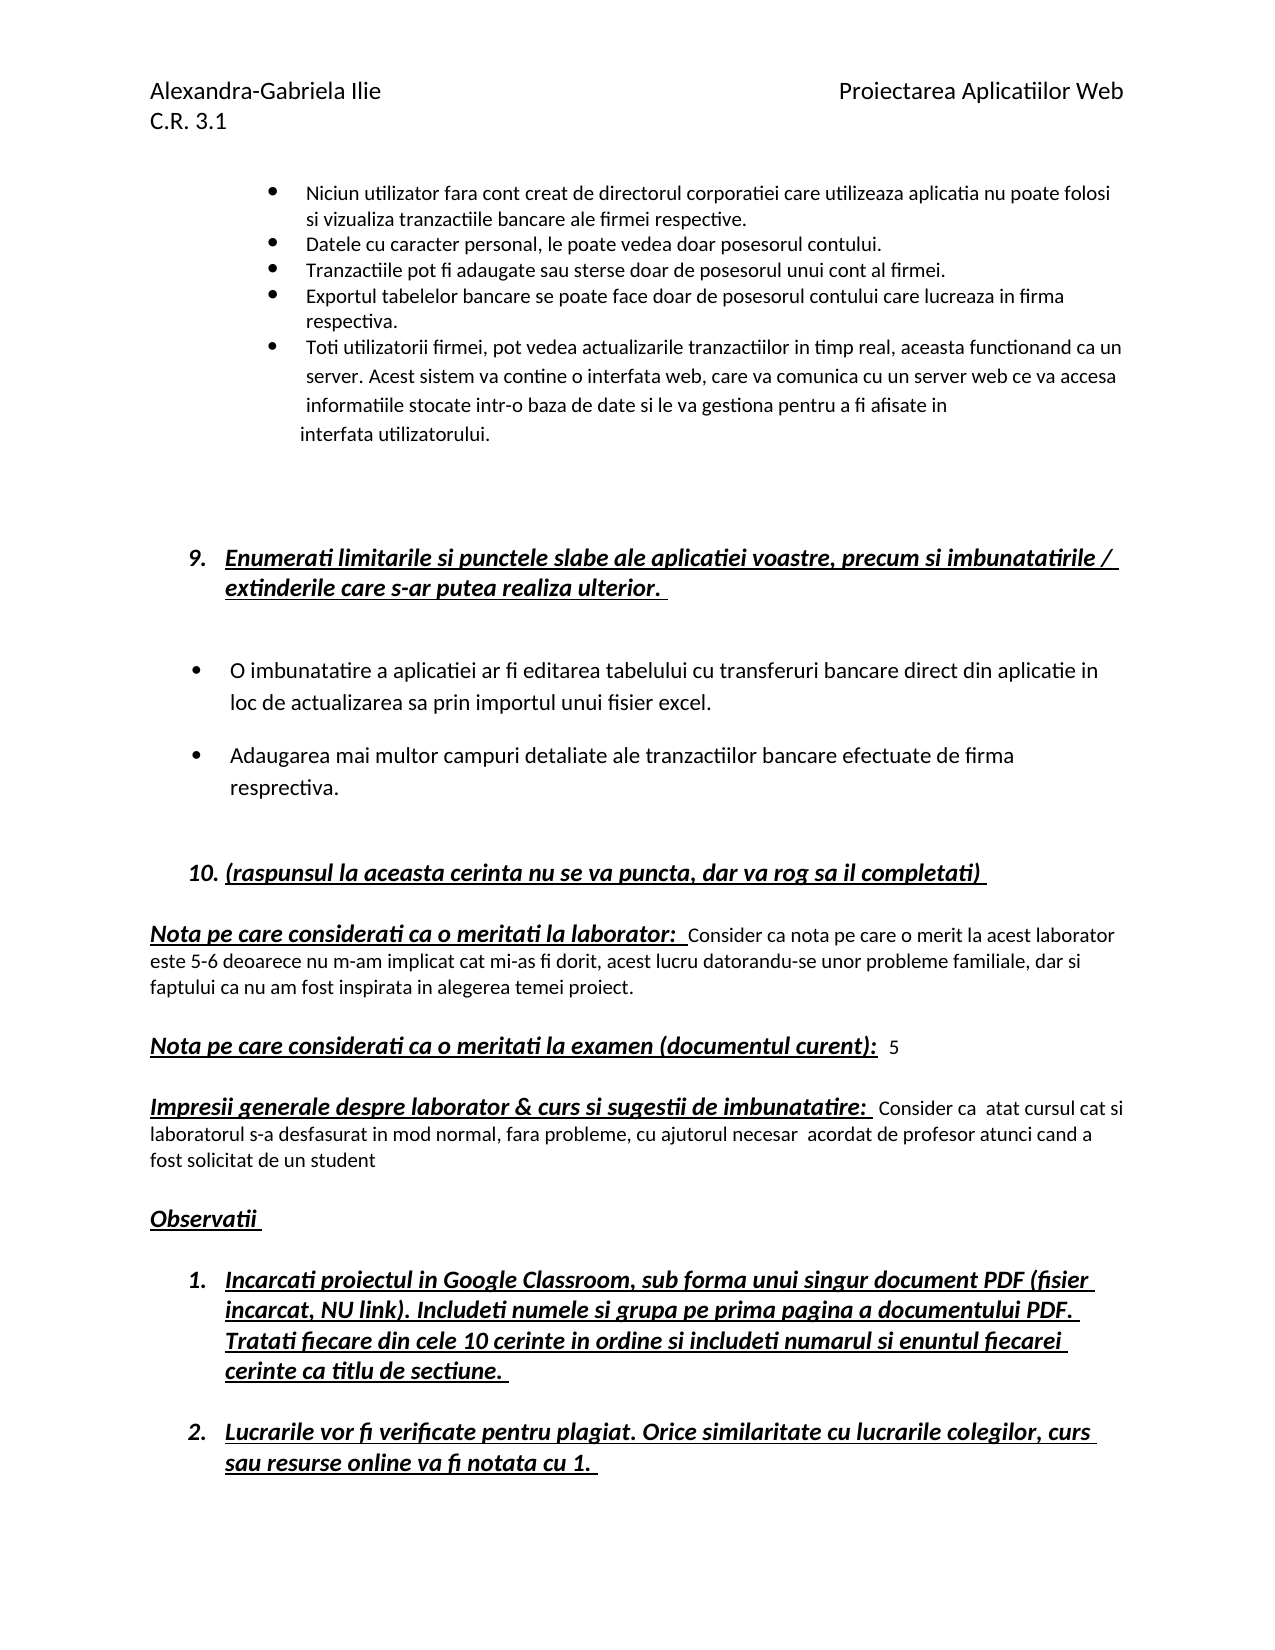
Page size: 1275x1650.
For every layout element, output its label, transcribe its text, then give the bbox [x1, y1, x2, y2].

text Observatii [150, 1203, 1125, 1233]
list Niciun utilizator fara cont creat de directorul corporatiei care utilizeaza aplicatia nu poate folosi si vizualiza tranzactiile bancare ale firmei respective. [268, 181, 1125, 232]
list Tranzactiile pot fi adaugate sau sterse doar de posesorul unui cont al firmei. [268, 257, 1125, 283]
list Adaugarea mai multor campuri detaliate ale tranzactiilor bancare efectuate de firma resprectiva. [192, 741, 1125, 802]
text Impresii generale despre laborator & curs si sugestii de imbunatatire: Consider ca atat cursul cat si laboratorul s-a desfasurat in mod normal, fara probleme, cu ajutorul necesar acordat de profesor atunci cand a fost solicitat de un student [150, 1091, 1125, 1172]
list (raspunsul la aceasta cerinta nu se va puncta, dar va rog sa il completati) [187, 857, 1125, 888]
list Toti utilizatorii firmei, pot vedea actualizarile tranzactiilor in timp real, aceasta functionand ca un server. Acest sistem va contine o interfata web, care va comunica cu un server web ce va accesa informatiile stocate intr-o baza de date si le va gestiona pentru a fi afisate in [268, 334, 1125, 418]
list Enumerati limitarile si punctele slabe ale aplicatiei voastre, precum si imbunatatirile / extinderile care s-ar putea realiza ulterior. [187, 542, 1125, 603]
list Incarcati proiectul in Google Classroom, sub forma unui singur document PDF (fisier incarcat, NU link). Includeti numele si grupa pe prima pagina a documentului PDF. Tratati fiecare din cele 10 cerinte in ordine si includeti numarul si enuntul fiecarei cerinte ca titlu de sectiune. [187, 1264, 1125, 1386]
list Exportul tabelelor bancare se poate face doar de posesorul contului care lucreaza in firma respectiva. [268, 283, 1125, 334]
text interfata utilizatorului. [225, 421, 1125, 447]
text Nota pe care considerati ca o meritati la examen (documentul curent): 5 [150, 1030, 1125, 1061]
text Nota pe care considerati ca o meritati la laborator: Consider ca nota pe care o merit la acest laborator este 5-6 deoarece nu m-am implicat cat mi-as fi dorit, acest lucru datorandu-se unor probleme familiale, dar si faptului ca nu am fost inspirata in alegerea temei proiect. [150, 918, 1125, 999]
list O imbunatatire a aplicatiei ar fi editarea tabelului cu transferuri bancare direct din aplicatie in loc de actualizarea sa prin importul unui fisier excel. [192, 656, 1125, 716]
list Lucrarile vor fi verificate pentru plagiat. Orice similaritate cu lucrarile colegilor, curs sau resurse online va fi notata cu 1. [187, 1417, 1125, 1478]
list Datele cu caracter personal, le poate vedea doar posesorul contului. [268, 232, 1125, 257]
